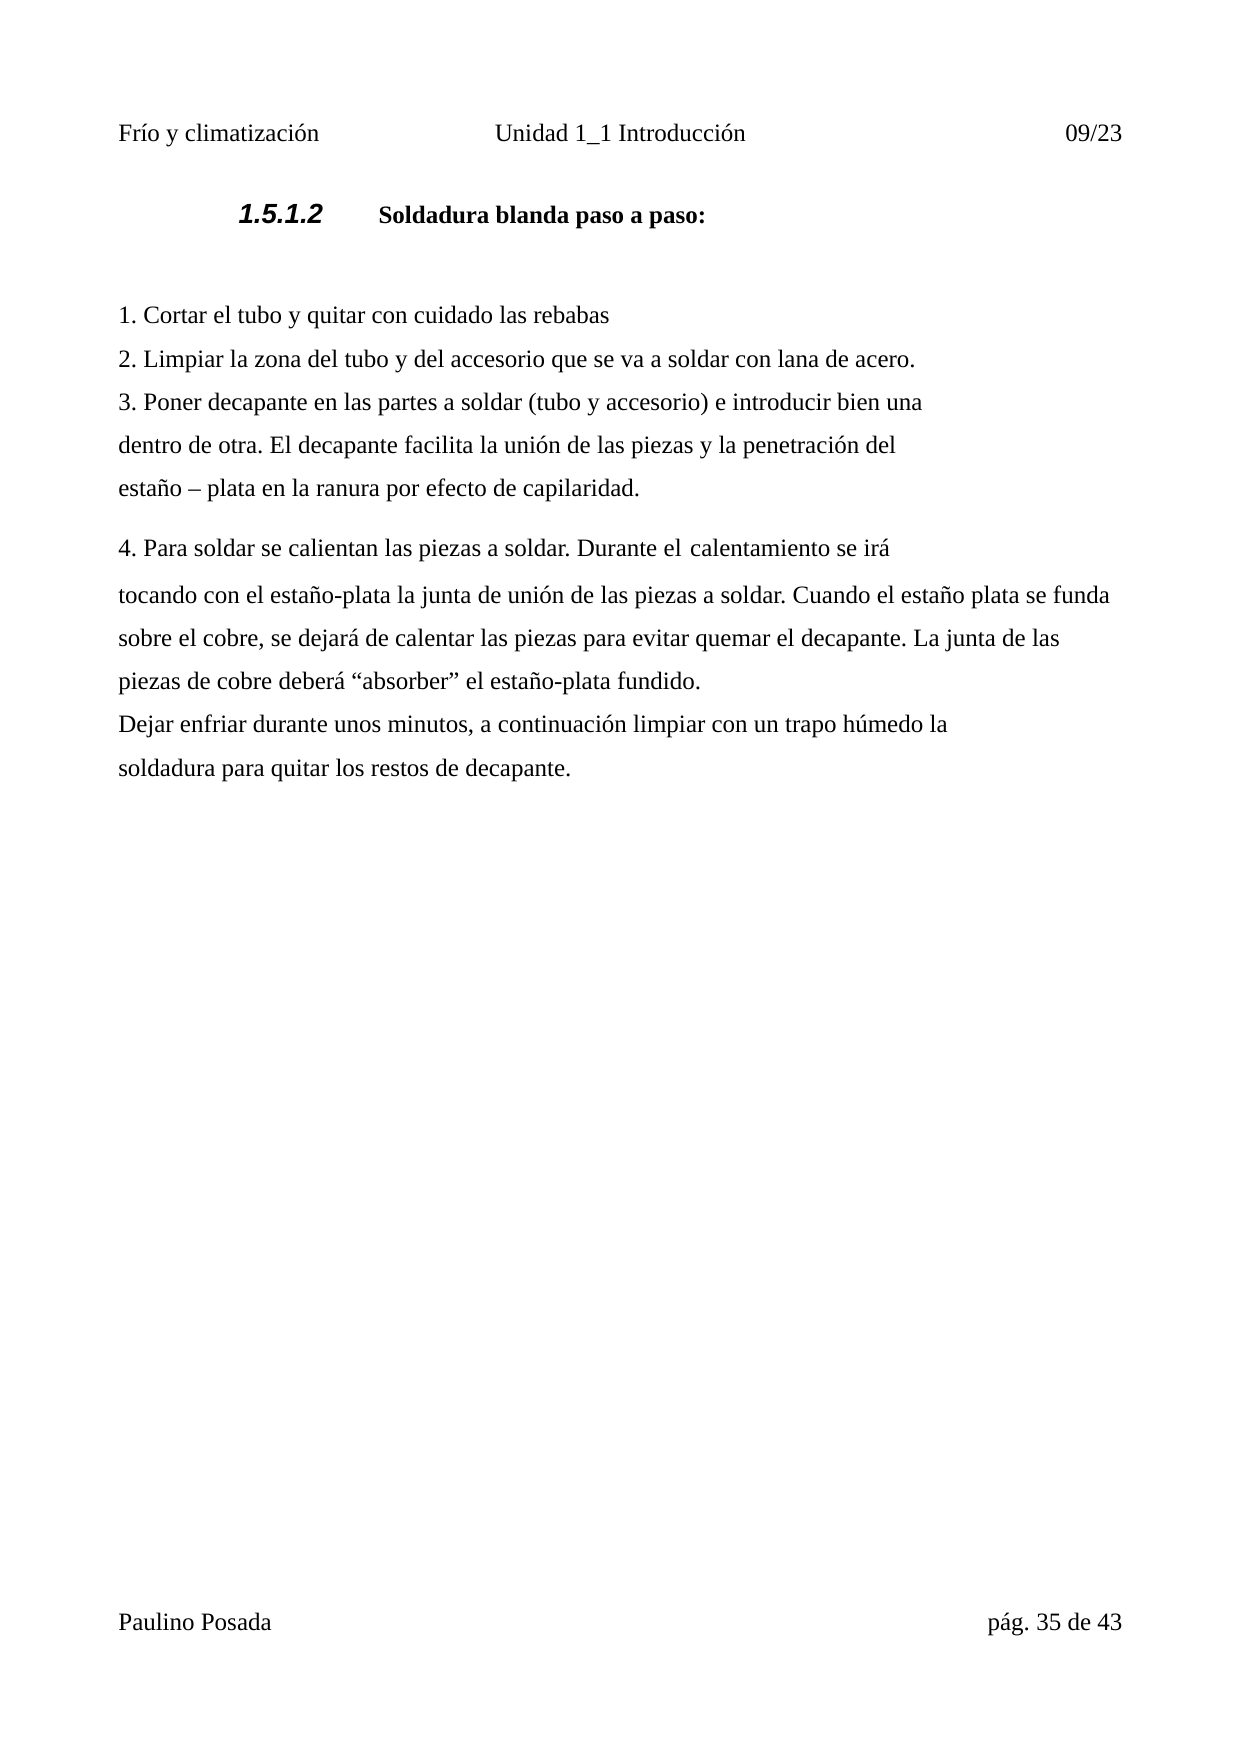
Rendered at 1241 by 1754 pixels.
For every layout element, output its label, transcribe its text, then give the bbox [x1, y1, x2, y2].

text 1. Cortar el tubo y quitar con cuidado las rebabas 2. Limpiar la zona del tubo y del accesorio que se va a soldar con lana de acero. 3. Poner decapante en las partes a soldar (tubo y accesorio) e introducir bien una dentro de otra. El decapante facilita la unión de las piezas y la penetración del estaño – plata en la ranura por efecto de capilaridad. 4. Para soldar se calientan las piezas a soldar. Durante el calentamiento se irá tocando con el estaño-plata la junta de unión de las piezas a soldar. Cuando el estaño plata se funda sobre el cobre, se dejará de calentar las piezas para evitar quemar el decapante. La junta de las piezas de cobre deberá “absorber” el estaño-plata fundido. Dejar enfriar durante unos minutos, a continuación limpiar con un trapo húmedo la soldadura para quitar los restos de decapante. [118, 257, 1122, 781]
subtitle Soldadura blanda paso a paso: [231, 197, 1122, 229]
